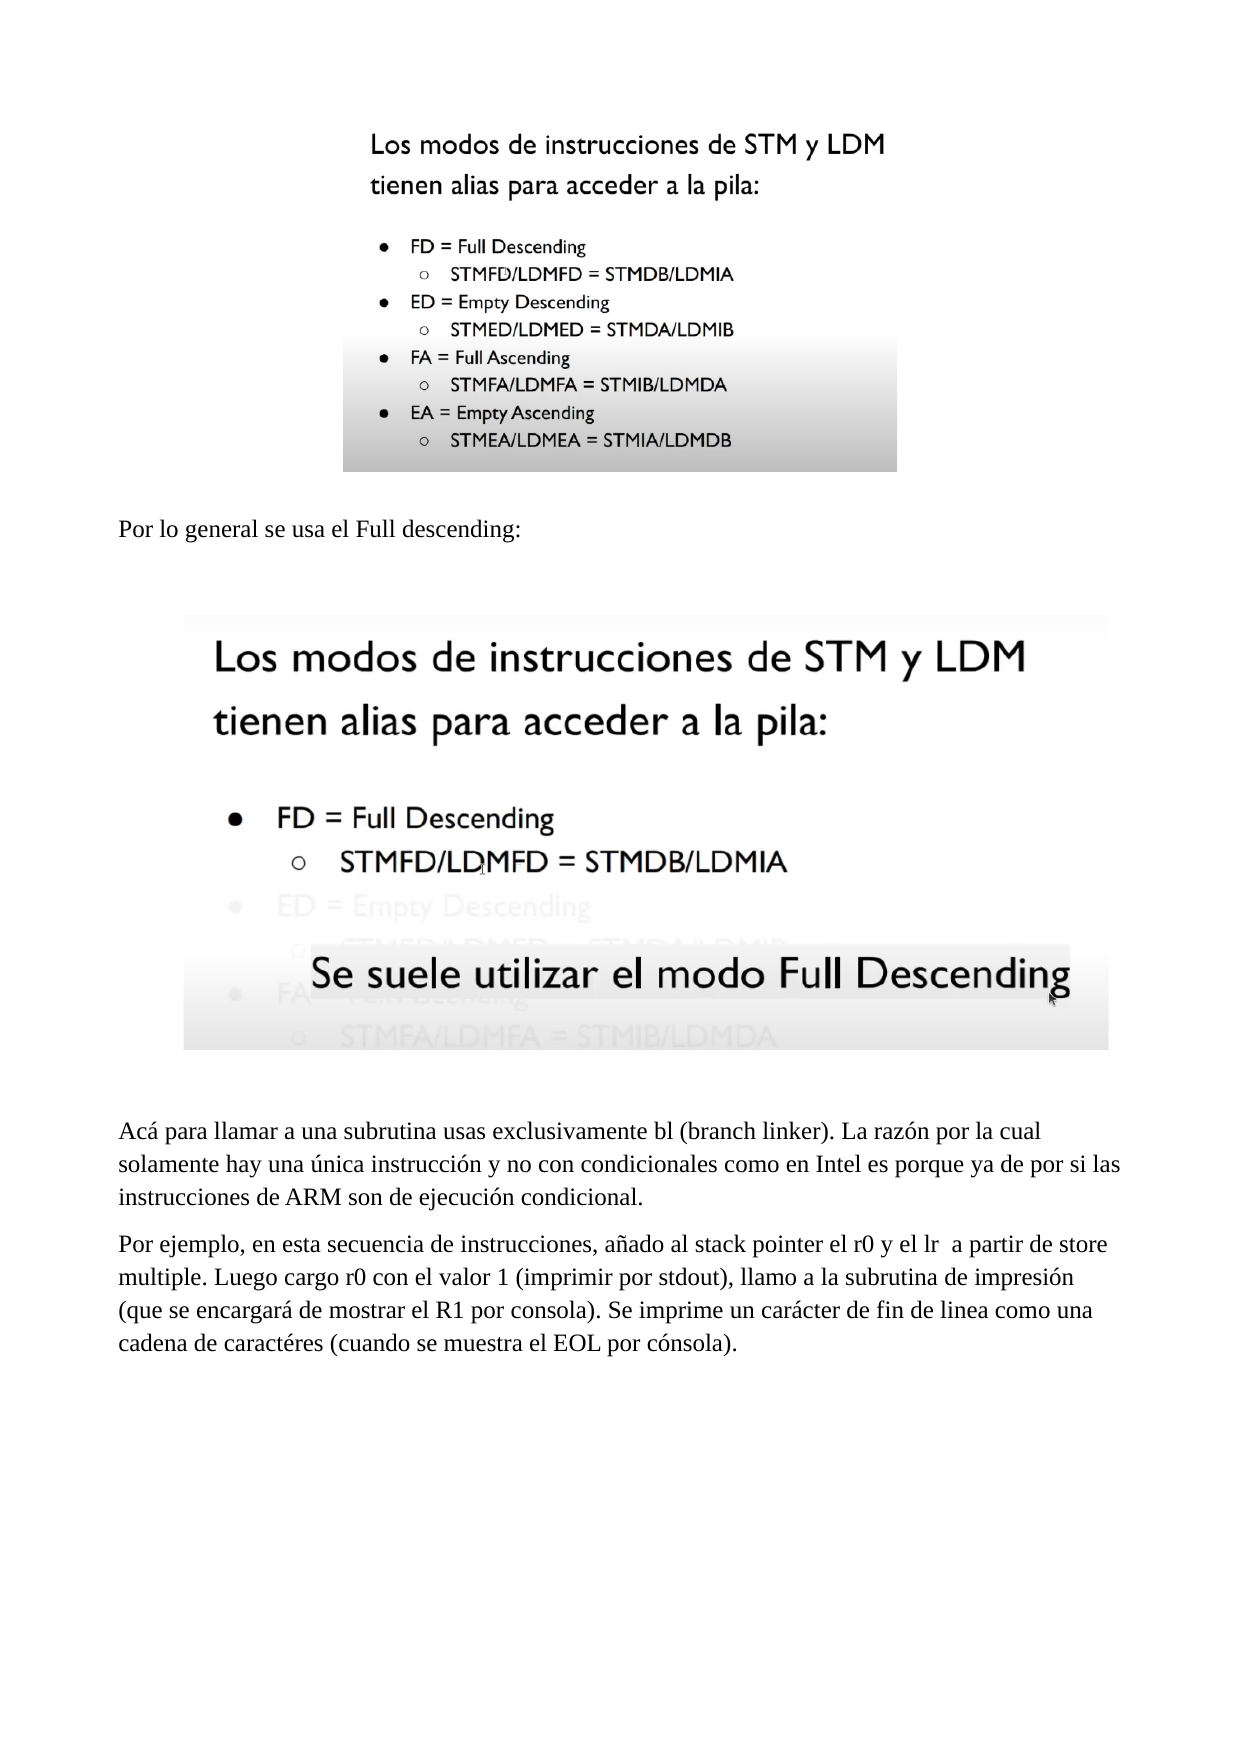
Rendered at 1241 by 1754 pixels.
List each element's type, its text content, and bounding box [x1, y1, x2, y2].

picture [183, 615, 1109, 1050]
text Por ejemplo, en esta secuencia de instrucciones, añado al stack pointer el r0 y el lr a partir de store multiple. Luego cargo r0 con el valor 1 (imprimir por stdout), llamo a la subrutina de impresión (que se encargará de mostrar el R1 por consola). Se imprime un carácter de fin de linea como una cadena de caractéres (cuando se muestra el EOL por cónsola). [118, 1229, 1122, 1357]
picture [343, 118, 898, 472]
text Por lo general se usa el Full descending: Acá para llamar a una subrutina usas exclusivamente bl (branch linker). La razón por la cual solamente hay una única instrucción y no con condicionales como en Intel es porque ya de por si las instrucciones de ARM son de ejecución condicional. [118, 118, 1122, 1211]
